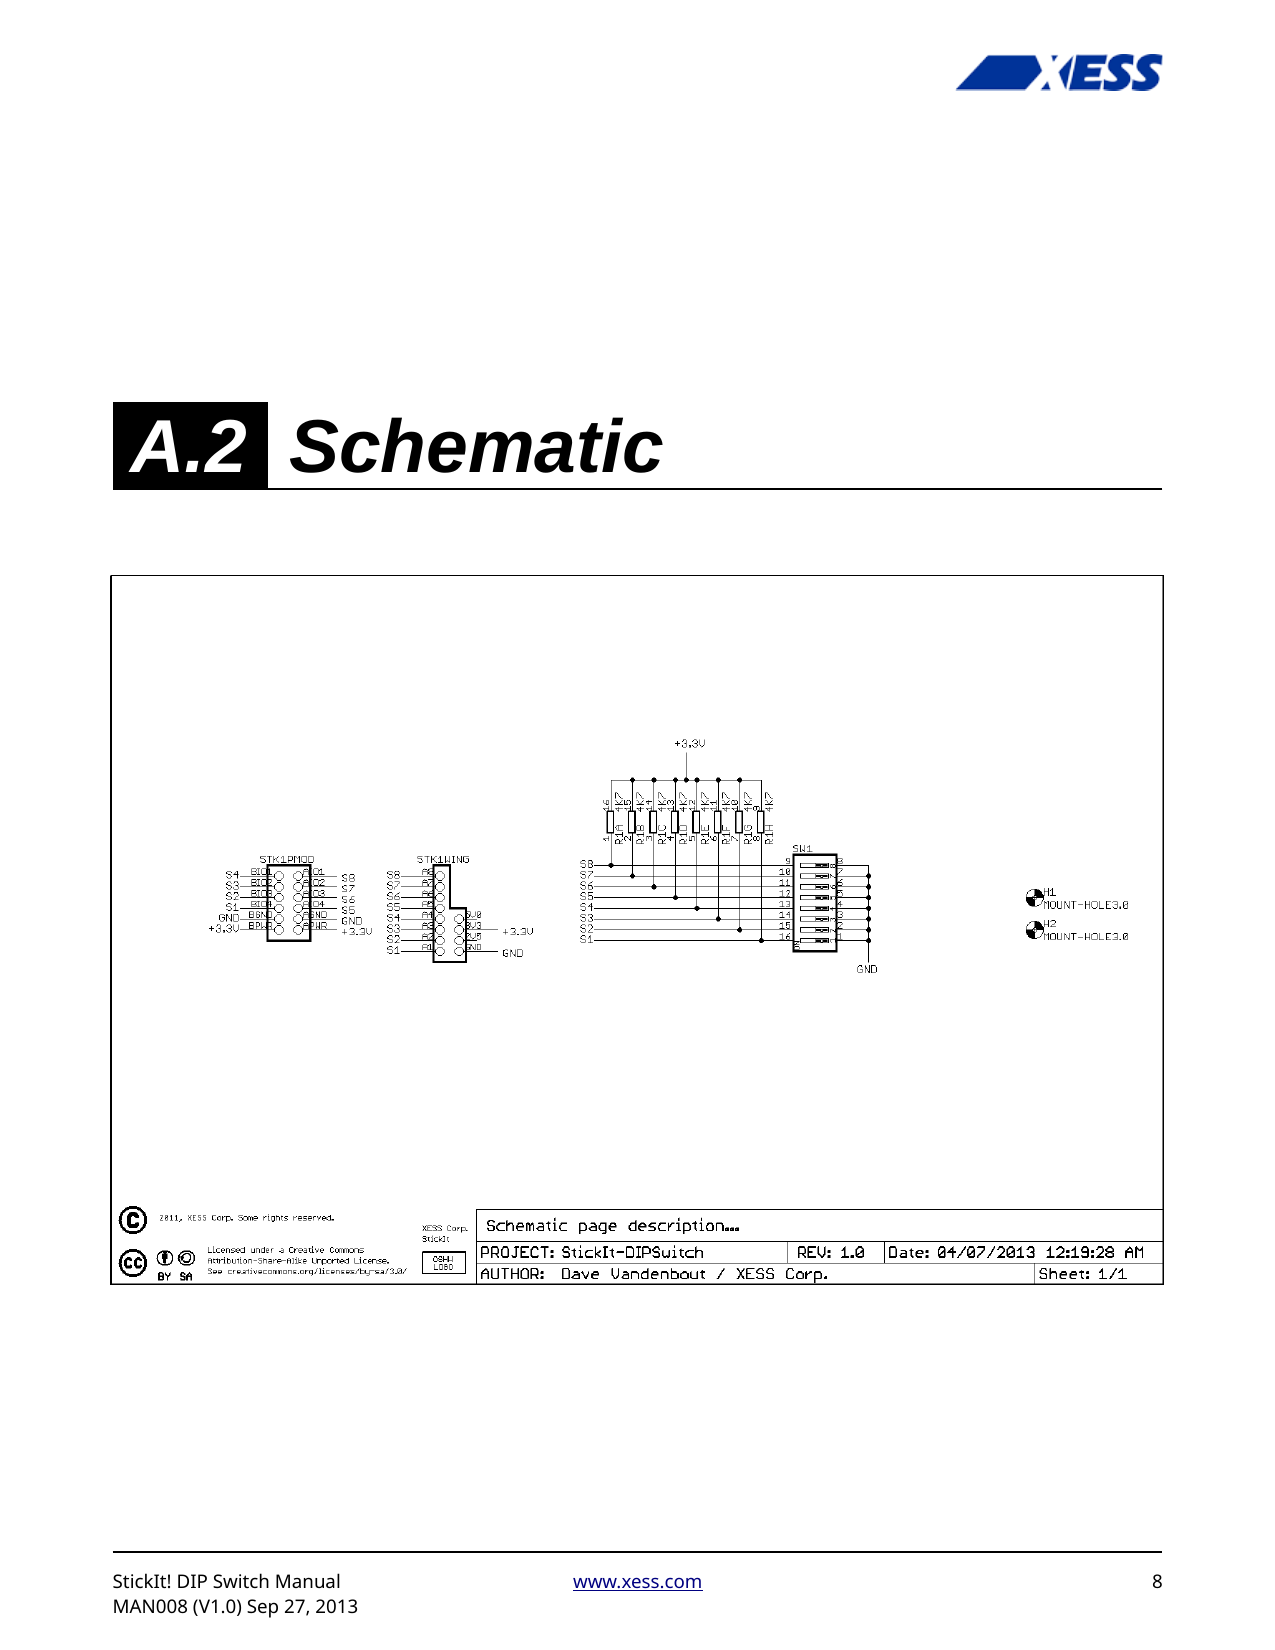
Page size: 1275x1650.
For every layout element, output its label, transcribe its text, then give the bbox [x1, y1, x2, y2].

picture [110, 573, 1165, 1286]
subtitle Schematic [268, 402, 1162, 488]
picture [955, 54, 1163, 91]
